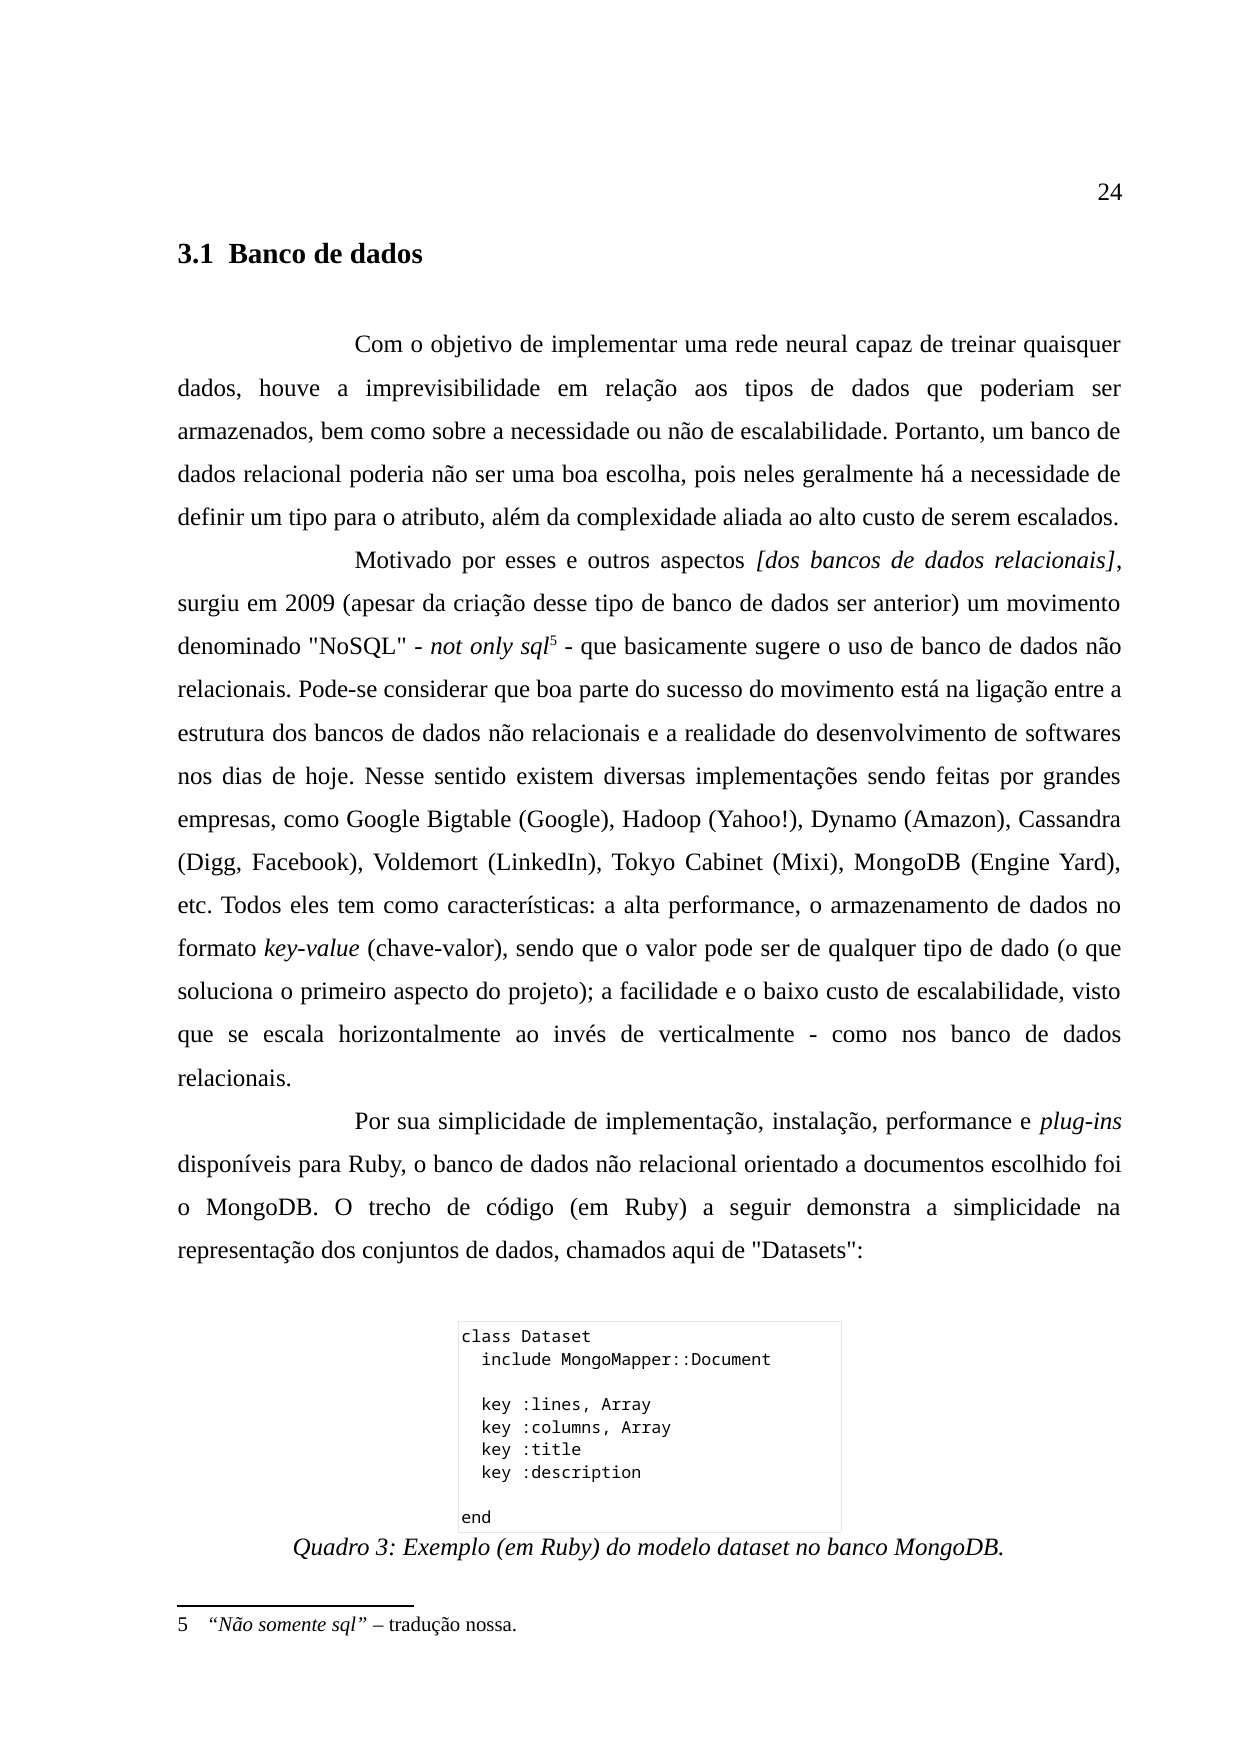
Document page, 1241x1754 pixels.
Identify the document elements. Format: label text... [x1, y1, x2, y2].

text Quadro 3: Exemplo (em Ruby) do modelo dataset no banco MongoDB. [177, 1532, 1122, 1561]
text key :description [461, 1461, 838, 1483]
text Com o objetivo de implementar uma rede neural capaz de treinar quaisquer dados, houve a imprevisibilidade em relação aos tipos de dados que poderiam ser armazenados, bem como sobre a necessidade ou não de escalabilidade. Portanto, um banco de dados relacional poderia não ser uma boa escolha, pois neles geralmente há a necessidade de definir um tipo para o atributo, além da complexidade aliada ao alto custo de serem escalados. [177, 329, 1122, 531]
text key :columns, Array [461, 1415, 838, 1438]
text key :title [461, 1438, 838, 1461]
text class Dataset [461, 1324, 838, 1347]
text Por sua simplicidade de implementação, instalação, performance e plug-ins disponíveis para Ruby, o banco de dados não relacional orientado a documentos escolhido foi o MongoDB. O trecho de código (em Ruby) a seguir demonstra a simplicidade na representação dos conjuntos de dados, chamados aqui de "Datasets": [177, 1106, 1122, 1264]
text Motivado por esses e outros aspectos [dos bancos de dados relacionais], surgiu em 2009 (apesar da criação desse tipo de banco de dados ser anterior) um movimento denominado "NoSQL" - not only sql - que basicamente sugere o uso de banco de dados não relacionais. Pode-se considerar que boa parte do sucesso do movimento está na ligação entre a estrutura dos bancos de dados não relacionais e a realidade do desenvolvimento de softwares nos dias de hoje. Nesse sentido existem diversas implementações sendo feitas por grandes empresas, como Google Bigtable (Google), Hadoop (Yahoo!), Dynamo (Amazon), Cassandra (Digg, Facebook), Voldemort (LinkedIn), Tokyo Cabinet (Mixi), MongoDB (Engine Yard), etc. Todos eles tem como características: a alta performance, o armazenamento de dados no formato key-value (chave-valor), sendo que o valor pode ser de qualquer tipo de dado (o que soluciona o primeiro aspecto do projeto); a facilidade e o baixo custo de escalabilidade, visto que se escala horizontalmente ao invés de verticalmente - como nos banco de dados relacionais. [177, 545, 1122, 1091]
text “Não somente sql” – tradução nossa. [177, 1612, 1122, 1636]
text end [461, 1506, 838, 1529]
text key :lines, Array [461, 1393, 838, 1415]
text 3.1 Banco de dados [177, 236, 1122, 270]
text include MongoMapper::Document [461, 1347, 838, 1370]
